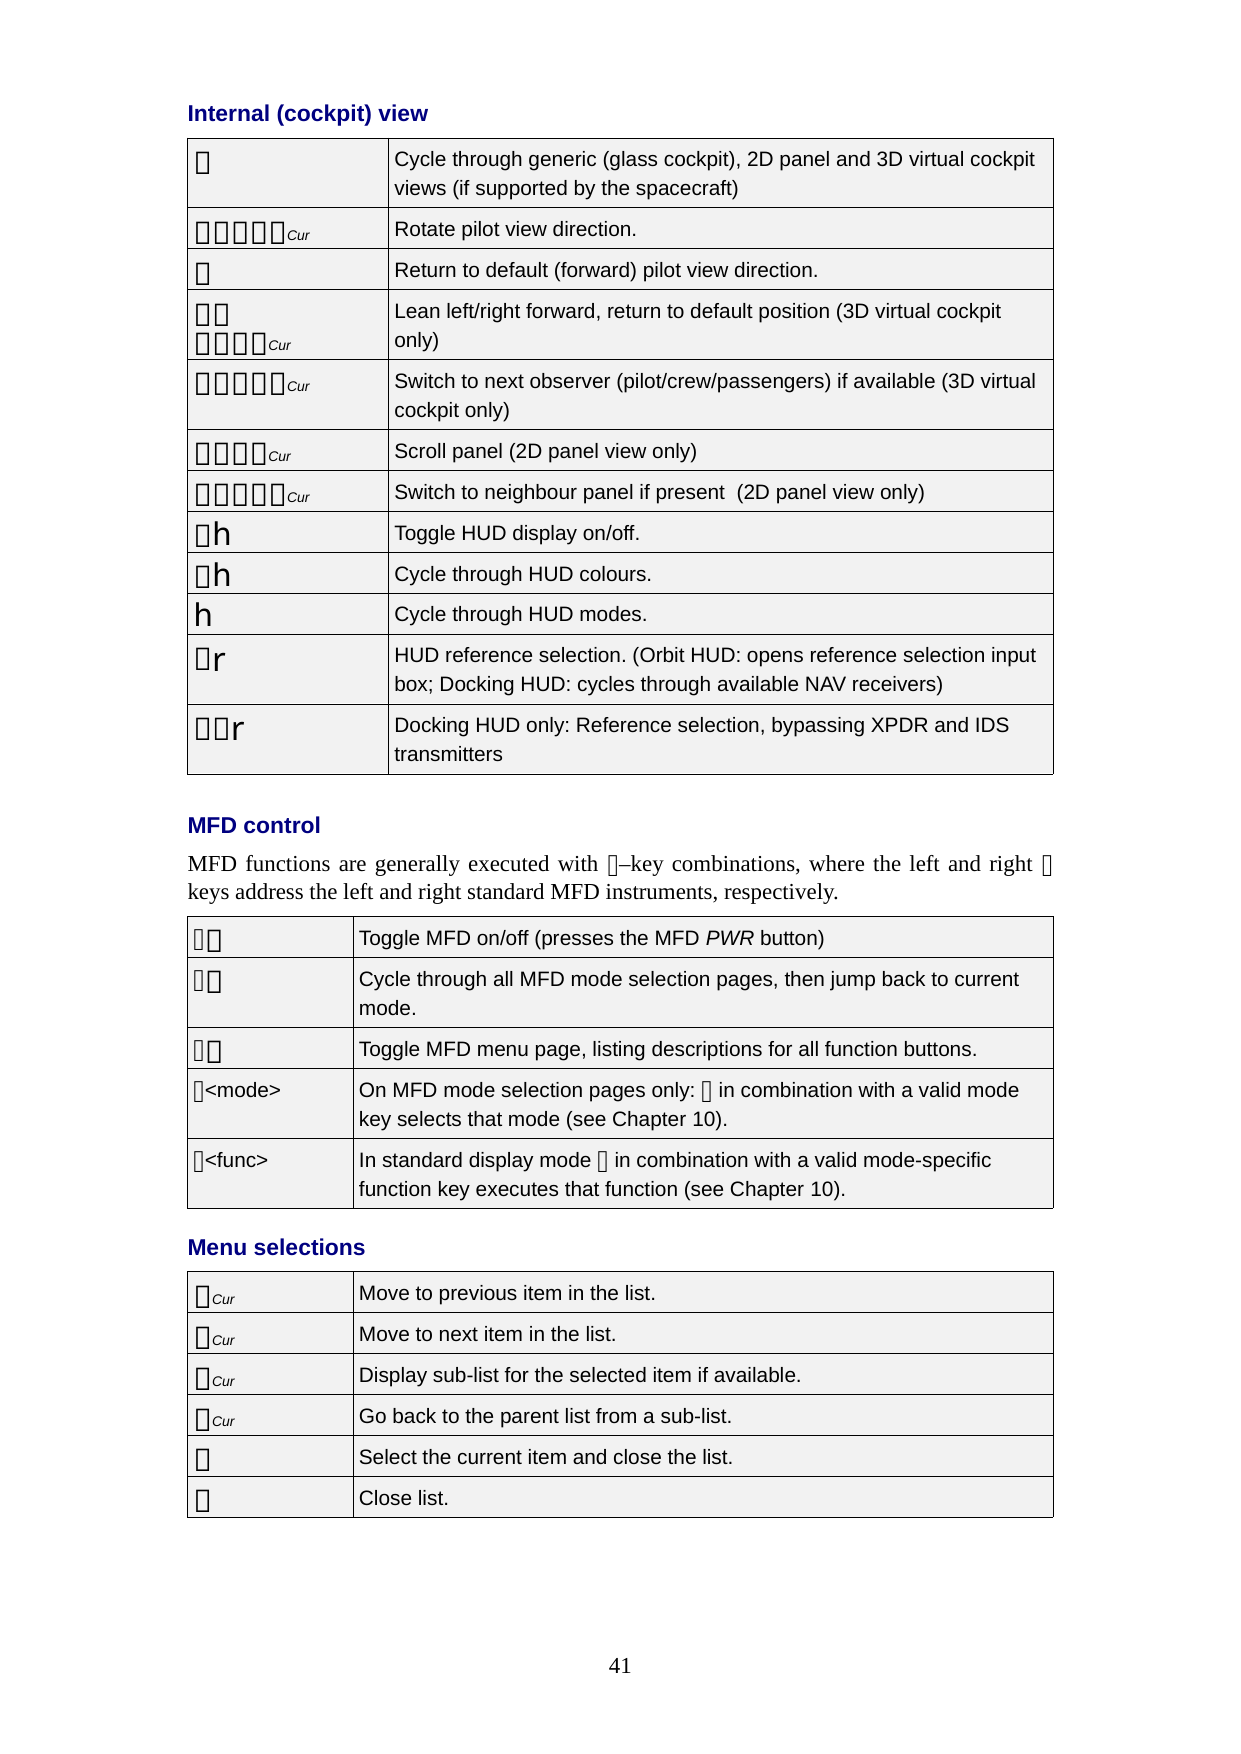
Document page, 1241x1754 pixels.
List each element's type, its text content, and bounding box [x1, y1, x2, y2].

table_header Cycle through generic (glass cockpit), 2D panel and 3D virtual cockpit views (if supported by the spacecraft) [389, 139, 1053, 207]
table_cell Close list. [354, 1477, 1053, 1517]
table_cell h [188, 553, 388, 593]
table_cell Display sub-list for the selected item if available. [354, 1354, 1053, 1394]
table_cell Cur [188, 208, 388, 248]
table_cell Move to next item in the list. [354, 1313, 1053, 1353]
table_cell r [188, 705, 388, 773]
table_cell  [188, 1028, 353, 1068]
table_cell Scroll panel (2D panel view only) [389, 430, 1053, 470]
table_cell  [188, 1436, 353, 1476]
table_cell <mode> [188, 1069, 353, 1138]
table_cell Docking HUD only: Reference selection, bypassing XPDR and IDS transmitters [389, 705, 1053, 773]
subtitle Menu selections [187, 1234, 1053, 1261]
table_cell r [188, 635, 388, 703]
table_cell Return to default (forward) pilot view direction. [389, 249, 1053, 289]
table_cell Cur [188, 471, 388, 511]
table_header  [188, 139, 388, 207]
table_cell Toggle HUD display on/off. [389, 512, 1053, 552]
table_cell h [188, 512, 388, 552]
table_cell Cycle through all MFD mode selection pages, then jump back to current mode. [354, 958, 1053, 1027]
table_cell Cur [188, 360, 388, 429]
table_cell In standard display mode  in combination with a valid mode-specific function key executes that function (see Chapter 10). [354, 1139, 1053, 1208]
table_cell Rotate pilot view direction. [389, 208, 1053, 248]
table_cell Cur [188, 1354, 353, 1394]
table_cell Switch to neighbour panel if present (2D panel view only) [389, 471, 1053, 511]
table_cell Cur [188, 430, 388, 470]
table_cell Cur [188, 1395, 353, 1435]
table_cell  [188, 958, 353, 1027]
table_cell HUD reference selection. (Orbit HUD: opens reference selection input box; Docking HUD: cycles through available NAV receivers) [389, 635, 1053, 703]
table_cell Go back to the parent list from a sub-list. [354, 1395, 1053, 1435]
table_cell Cur [188, 1313, 353, 1353]
table_cell Cycle through HUD modes. [389, 594, 1053, 634]
table_cell  [188, 249, 388, 289]
table_cell Switch to next observer (pilot/crew/passengers) if available (3D virtual cockpit only) [389, 360, 1053, 429]
text MFD functions are generally executed with –key combinations, where the left and right  keys address the left and right standard MFD instruments, respectively. [187, 849, 1053, 906]
table_cell  [188, 1477, 353, 1517]
table_header Toggle MFD on/off (presses the MFD PWR button) [354, 917, 1053, 957]
table_cell Cycle through HUD colours. [389, 553, 1053, 593]
table_cell <func> [188, 1139, 353, 1208]
table_cell Toggle MFD menu page, listing descriptions for all function buttons. [354, 1028, 1053, 1068]
table_cell On MFD mode selection pages only:  in combination with a valid mode key selects that mode (see Chapter 10). [354, 1069, 1053, 1138]
subtitle MFD control [187, 812, 1053, 838]
table_cell h [188, 594, 388, 634]
table_cell Lean left/right forward, return to default position (3D virtual cockpit only) [389, 290, 1053, 359]
table_header Move to previous item in the list. [354, 1272, 1053, 1312]
table_cell Select the current item and close the list. [354, 1436, 1053, 1476]
table_header Cur [188, 1272, 353, 1312]
table_header  [188, 917, 353, 957]
subtitle Internal (cockpit) view [187, 100, 1053, 127]
table_cell  Cur [188, 290, 388, 359]
